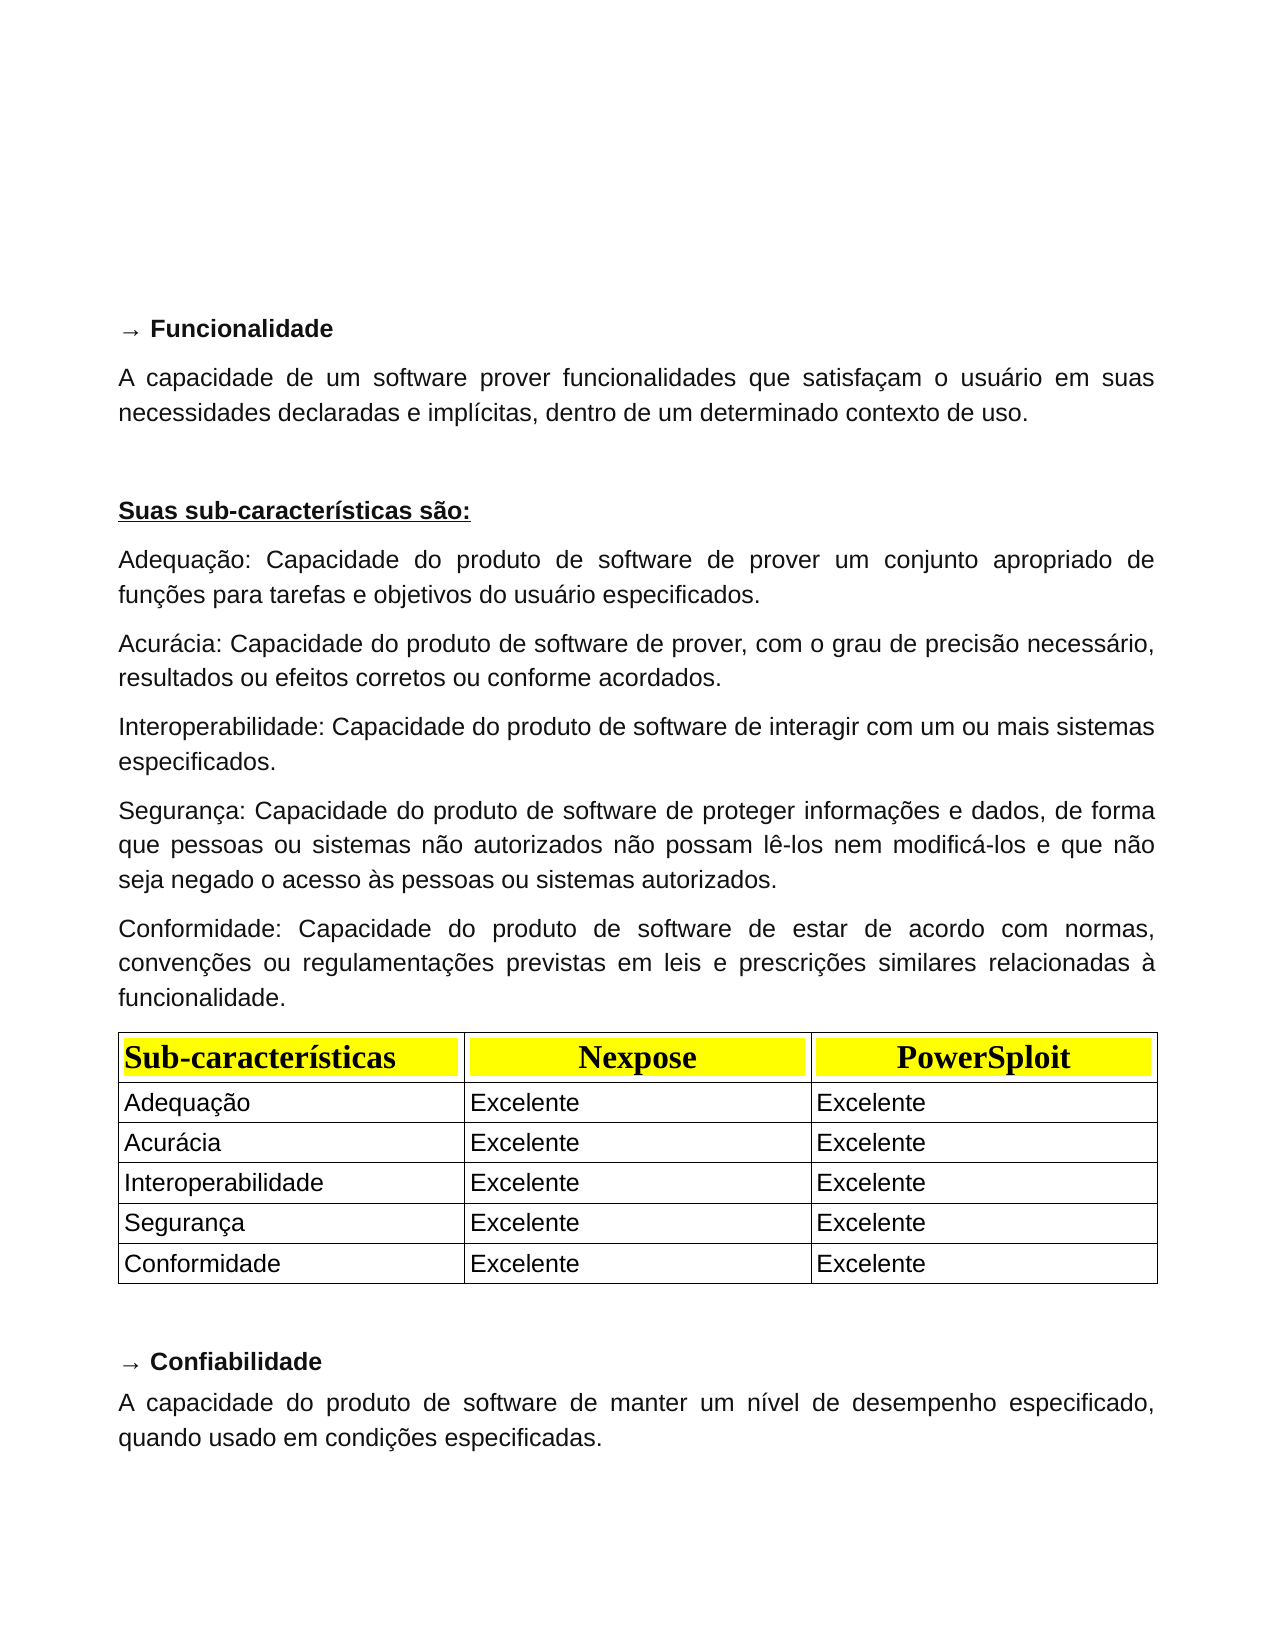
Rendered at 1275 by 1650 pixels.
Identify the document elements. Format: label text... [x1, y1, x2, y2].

table_cell Adequação [119, 1083, 464, 1122]
table_cell Excelente [465, 1163, 811, 1203]
text Segurança: Capacidade do produto de software de proteger informações e dados, de forma que pessoas ou sistemas não autorizados não possam lê-los nem modificá-los e que não seja negado o acesso às pessoas ou sistemas autorizados. [118, 796, 1157, 893]
table_cell Excelente [812, 1244, 1157, 1283]
table_cell Acurácia [119, 1123, 464, 1162]
table_cell Conformidade [119, 1244, 464, 1283]
table_cell Excelente [465, 1083, 811, 1122]
text Adequação: Capacidade do produto de software de prover um conjunto apropriado de funções para tarefas e objetivos do usuário especificados. [118, 545, 1157, 608]
table_header Nexpose [465, 1033, 811, 1082]
table_cell Interoperabilidade [119, 1163, 464, 1203]
table_cell Excelente [812, 1204, 1157, 1243]
table_cell Excelente [465, 1244, 811, 1283]
text Acurácia: Capacidade do produto de software de prover, com o grau de precisão necessário, resultados ou efeitos corretos ou conforme acordados. [118, 629, 1157, 692]
text → Funcionalidade [118, 314, 1157, 343]
subtitle → Confiabilidade [118, 1347, 1157, 1376]
text Suas sub-características são: [118, 496, 1157, 525]
text Interoperabilidade: Capacidade do produto de software de interagir com um ou mais sistemas especificados. [118, 712, 1157, 775]
table_header PowerSploit [812, 1033, 1157, 1082]
table_cell Excelente [465, 1123, 811, 1162]
table_cell Segurança [119, 1204, 464, 1243]
text Conformidade: Capacidade do produto de software de estar de acordo com normas, convenções ou regulamentações previstas em leis e prescrições similares relacionadas à funcionalidade. [118, 914, 1157, 1011]
text A capacidade de um software prover funcionalidades que satisfaçam o usuário em suas necessidades declaradas e implícitas, dentro de um determinado contexto de uso. [118, 363, 1157, 427]
table_cell Excelente [812, 1083, 1157, 1122]
table_cell Excelente [812, 1123, 1157, 1162]
text A capacidade do produto de software de manter um nível de desempenho especificado, quando usado em condições especificadas. [118, 1388, 1157, 1451]
table_header Sub-características [119, 1033, 464, 1082]
table_cell Excelente [465, 1204, 811, 1243]
table_cell Excelente [812, 1163, 1157, 1203]
